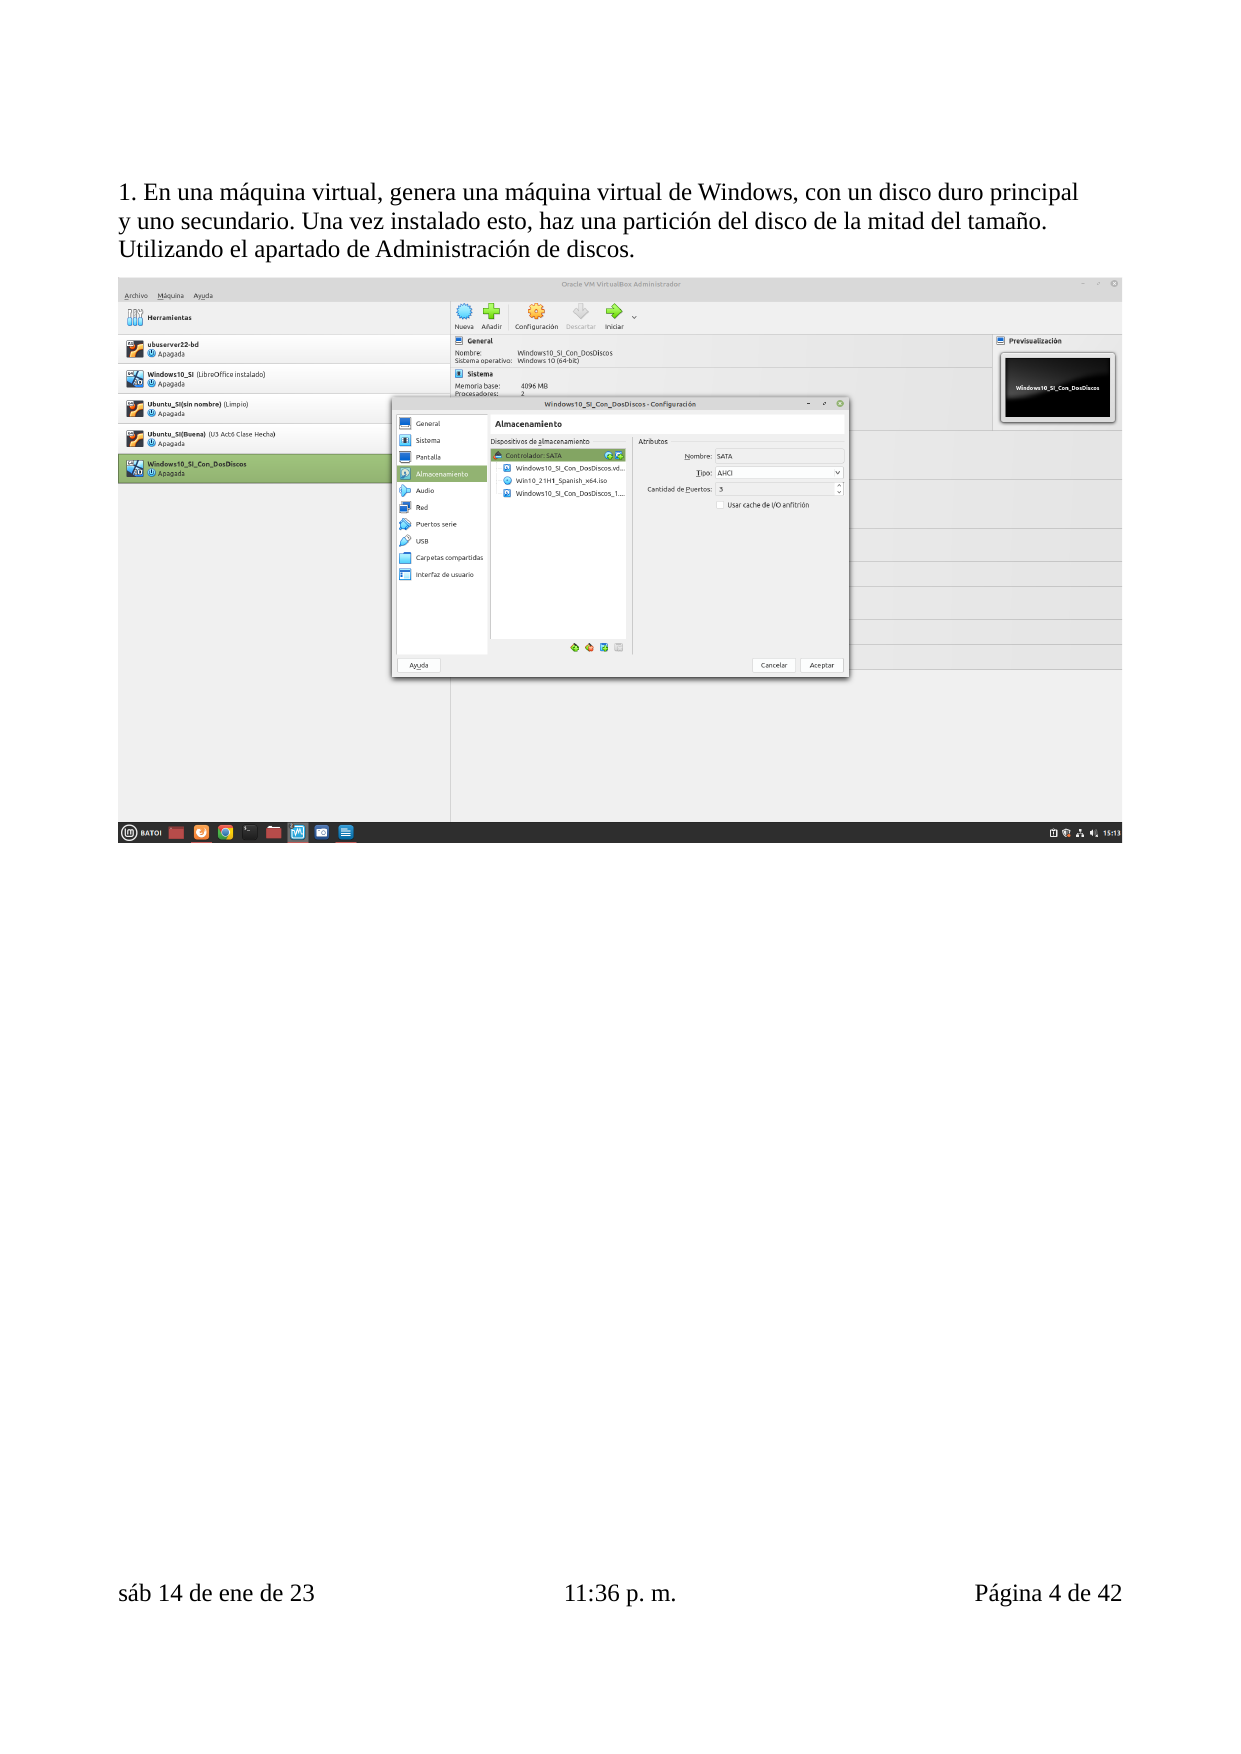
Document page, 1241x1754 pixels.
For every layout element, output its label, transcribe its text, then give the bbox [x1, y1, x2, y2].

text 1. En una máquina virtual, genera una máquina virtual de Windows, con un disco duro principal y uno secundario. Una vez instalado esto, haz una partición del disco de la mitad del tamaño. Utilizando el apartado de Administración de discos. [118, 177, 1122, 263]
picture [118, 277, 1123, 843]
